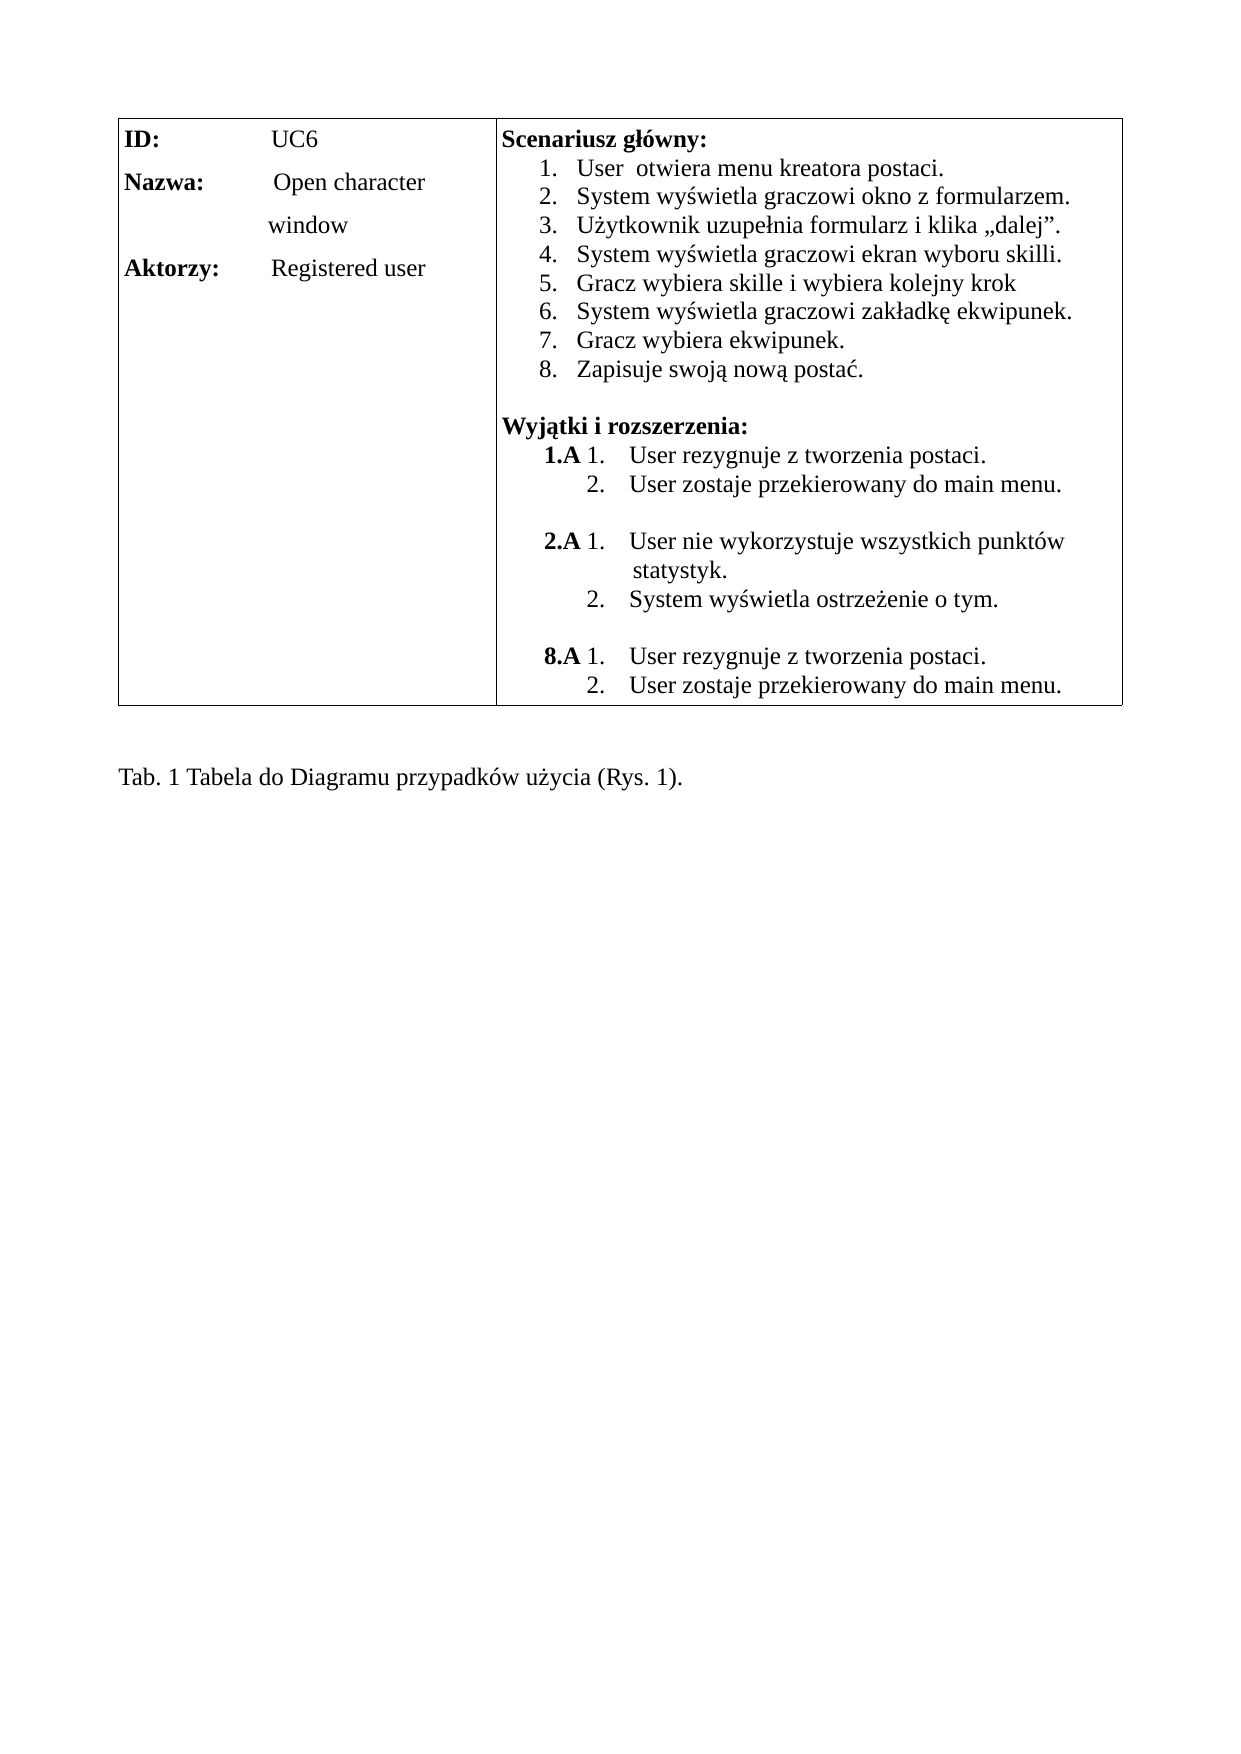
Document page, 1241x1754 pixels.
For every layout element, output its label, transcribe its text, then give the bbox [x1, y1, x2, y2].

table_cell Scenariusz główny: User otwiera menu kreatora postaci. System wyświetla graczowi okno z formularzem. Użytkownik uzupełnia formularz i klika „dalej”. System wyświetla graczowi ekran wyboru skilli. Gracz wybiera skille i wybiera kolejny krok System wyświetla graczowi zakładkę ekwipunek. Gracz wybiera ekwipunek. Zapisuje swoją nową postać. Wyjątki i rozszerzenia: 1.A 1. User rezygnuje z tworzenia postaci. 2. User zostaje przekierowany do main menu. 2.A 1. User nie wykorzystuje wszystkich punktów statystyk. 2. System wyświetla ostrzeżenie o tym. 8.A 1. User rezygnuje z tworzenia postaci. 2. User zostaje przekierowany do main menu. [497, 119, 1122, 705]
table_cell ID: UC6 Nazwa: Open character window Aktorzy: Registered user [119, 119, 496, 705]
text Tab. 1 Tabela do Diagramu przypadków użycia (Rys. 1). [118, 762, 1122, 791]
